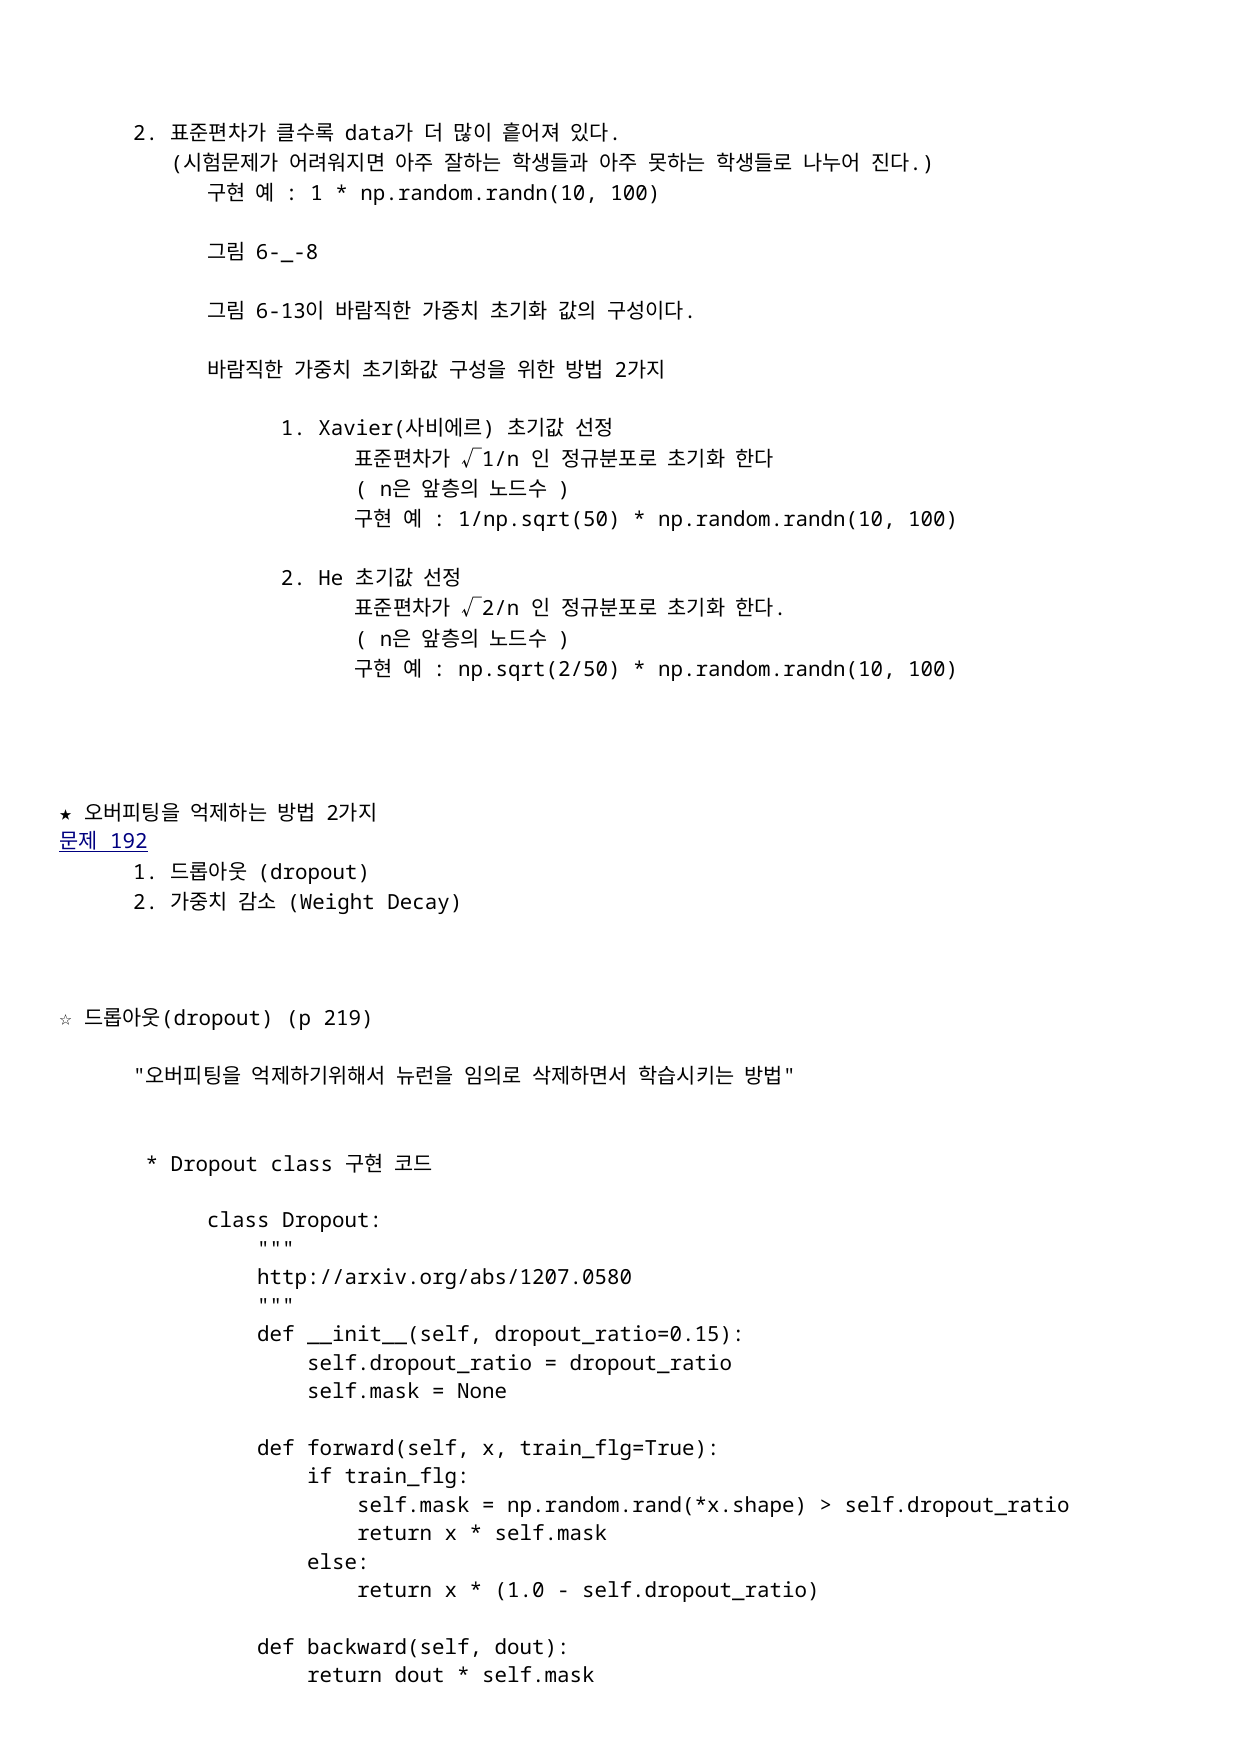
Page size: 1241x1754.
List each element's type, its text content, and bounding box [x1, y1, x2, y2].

text return dout * self.mask [59, 1661, 1181, 1689]
text 표준편차가 √2/n 인 정규분포로 초기화 한다. [59, 592, 1181, 622]
text """ [59, 1291, 1181, 1319]
text 바람직한 가중치 초기화값 구성을 위한 방법 2가지 [59, 353, 1181, 383]
text if train_flg: [59, 1462, 1181, 1490]
text http://arxiv.org/abs/1207.0580 [59, 1262, 1181, 1291]
text 1. Xavier(사비에르) 초기값 선정 [59, 412, 1181, 442]
text 그림 6-_-8 [59, 235, 1181, 266]
text 2. 가중치 감소 (Weight Decay) [59, 885, 1181, 916]
text 문제 192 [59, 827, 1181, 855]
text 구현 예 : 1 * np.random.randn(10, 100) [59, 177, 1181, 207]
text 표준편차가 √1/n 인 정규분포로 초기화 한다 [59, 442, 1181, 472]
text 구현 예 : 1/np.sqrt(50) * np.random.randn(10, 100) [59, 502, 1181, 533]
text 1. 드롭아웃 (dropout) [59, 855, 1181, 885]
text ☆ 드롭아웃(dropout) (p 219) [59, 1001, 1181, 1031]
text else: [59, 1547, 1181, 1575]
text ( n은 앞층의 노드수 ) [59, 472, 1181, 502]
text 2. He 초기값 선정 [59, 561, 1181, 592]
text class Dropout: [59, 1206, 1181, 1234]
text def __init__(self, dropout_ratio=0.15): [59, 1319, 1181, 1348]
text self.mask = np.random.rand(*x.shape) > self.dropout_ratio [59, 1490, 1181, 1518]
text def backward(self, dout): [59, 1632, 1181, 1661]
text return x * (1.0 - self.dropout_ratio) [59, 1575, 1181, 1604]
text self.mask = None [59, 1376, 1181, 1405]
text return x * self.mask [59, 1518, 1181, 1547]
text def forward(self, x, train_flg=True): [59, 1433, 1181, 1462]
text * Dropout class 구현 코드 [59, 1147, 1181, 1177]
text (시험문제가 어려워지면 아주 잘하는 학생들과 아주 못하는 학생들로 나누어 진다.) [59, 146, 1181, 177]
text self.dropout_ratio = dropout_ratio [59, 1348, 1181, 1376]
text ( n은 앞층의 노드수 ) [59, 622, 1181, 652]
text ★ 오버피팅을 억제하는 방법 2가지 [59, 796, 1181, 827]
text """ [59, 1234, 1181, 1262]
text 2. 표준편차가 클수록 data가 더 많이 흩어져 있다. [59, 116, 1181, 146]
text 그림 6-13이 바람직한 가중치 초기화 값의 구성이다. [59, 294, 1181, 324]
text 구현 예 : np.sqrt(2/50) * np.random.randn(10, 100) [59, 652, 1181, 682]
text "오버피팅을 억제하기위해서 뉴런을 임의로 삭제하면서 학습시키는 방법" [59, 1060, 1181, 1090]
